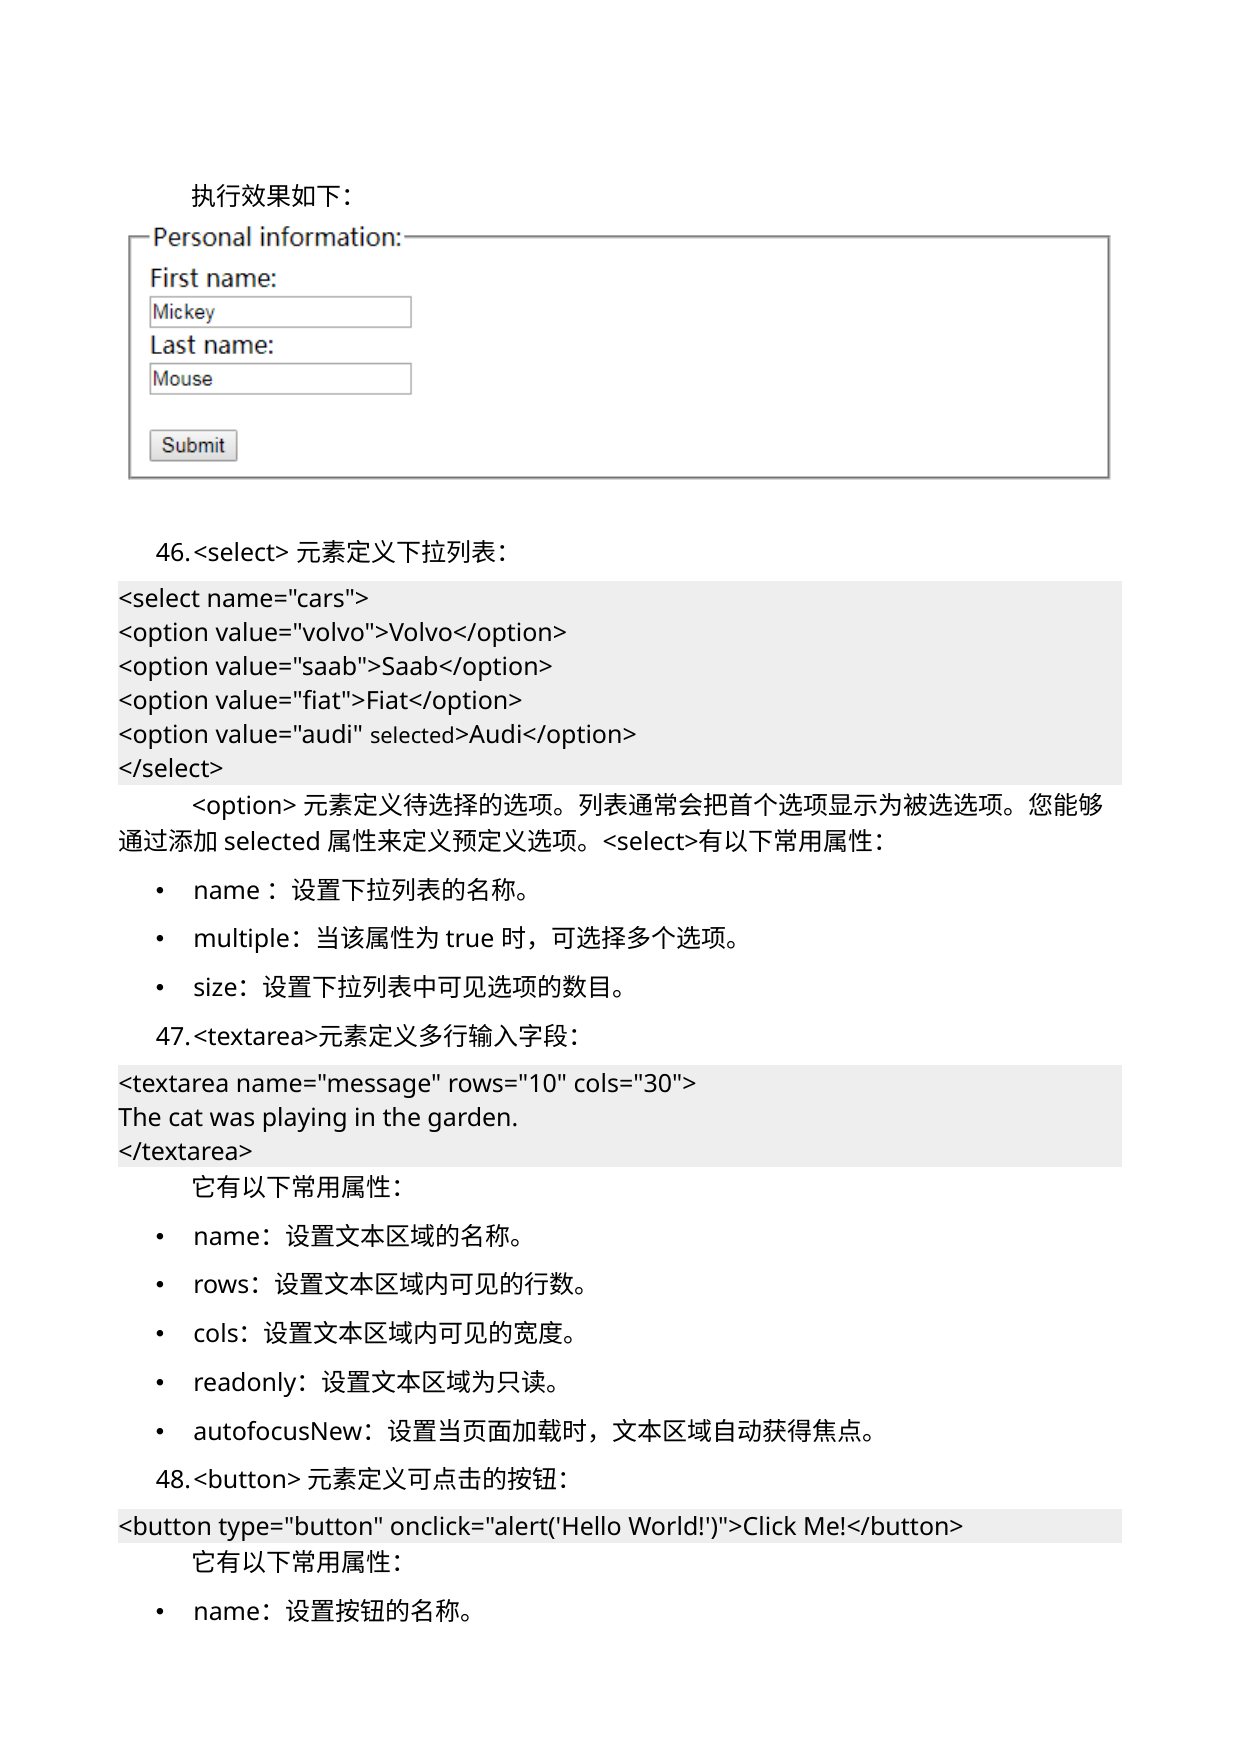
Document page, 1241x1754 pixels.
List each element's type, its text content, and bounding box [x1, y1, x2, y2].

list autofocusNew：设置当页面加载时，文本区域自动获得焦点。 [156, 1411, 1122, 1447]
list rows：设置文本区域内可见的行数。 [156, 1265, 1122, 1301]
text 执行效果如下： [118, 176, 1122, 213]
list <button> 元素定义可点击的按钮： [156, 1460, 1122, 1496]
list name：设置按钮的名称。 [156, 1591, 1122, 1628]
table_header <button type="button" onclick="alert('Hello World!')">Click Me!</button> [118, 1509, 1122, 1543]
text <option> 元素定义待选择的选项。列表通常会把首个选项显示为被选选项。您能够通过添加 selected 属性来定义预定义选项。<select>有以下常用属性： [118, 785, 1122, 858]
text 它有以下常用属性： [118, 1543, 1122, 1579]
list <textarea>元素定义多行输入字段： [156, 1016, 1122, 1053]
picture [118, 225, 1123, 486]
list cols：设置文本区域内可见的宽度。 [156, 1314, 1122, 1350]
list name：设置文本区域的名称。 [156, 1216, 1122, 1252]
text 它有以下常用属性： [118, 1167, 1122, 1204]
table_header <select name="cars"> <option value="volvo">Volvo</option> <option value="saab">Saab</option> <option value="fiat">Fiat</option> <option value="audi" selected>Audi</option> </select> [118, 581, 1122, 785]
list <select> 元素定义下拉列表： [156, 532, 1122, 568]
table_header <textarea name="message" rows="10" cols="30"> The cat was playing in the garden. </textarea> [118, 1065, 1122, 1167]
list name ：设置下拉列表的名称。 [156, 870, 1122, 906]
list size：设置下拉列表中可见选项的数目。 [156, 968, 1122, 1004]
list readonly：设置文本区域为只读。 [156, 1362, 1122, 1399]
list multiple：当该属性为 true 时，可选择多个选项。 [156, 919, 1122, 955]
